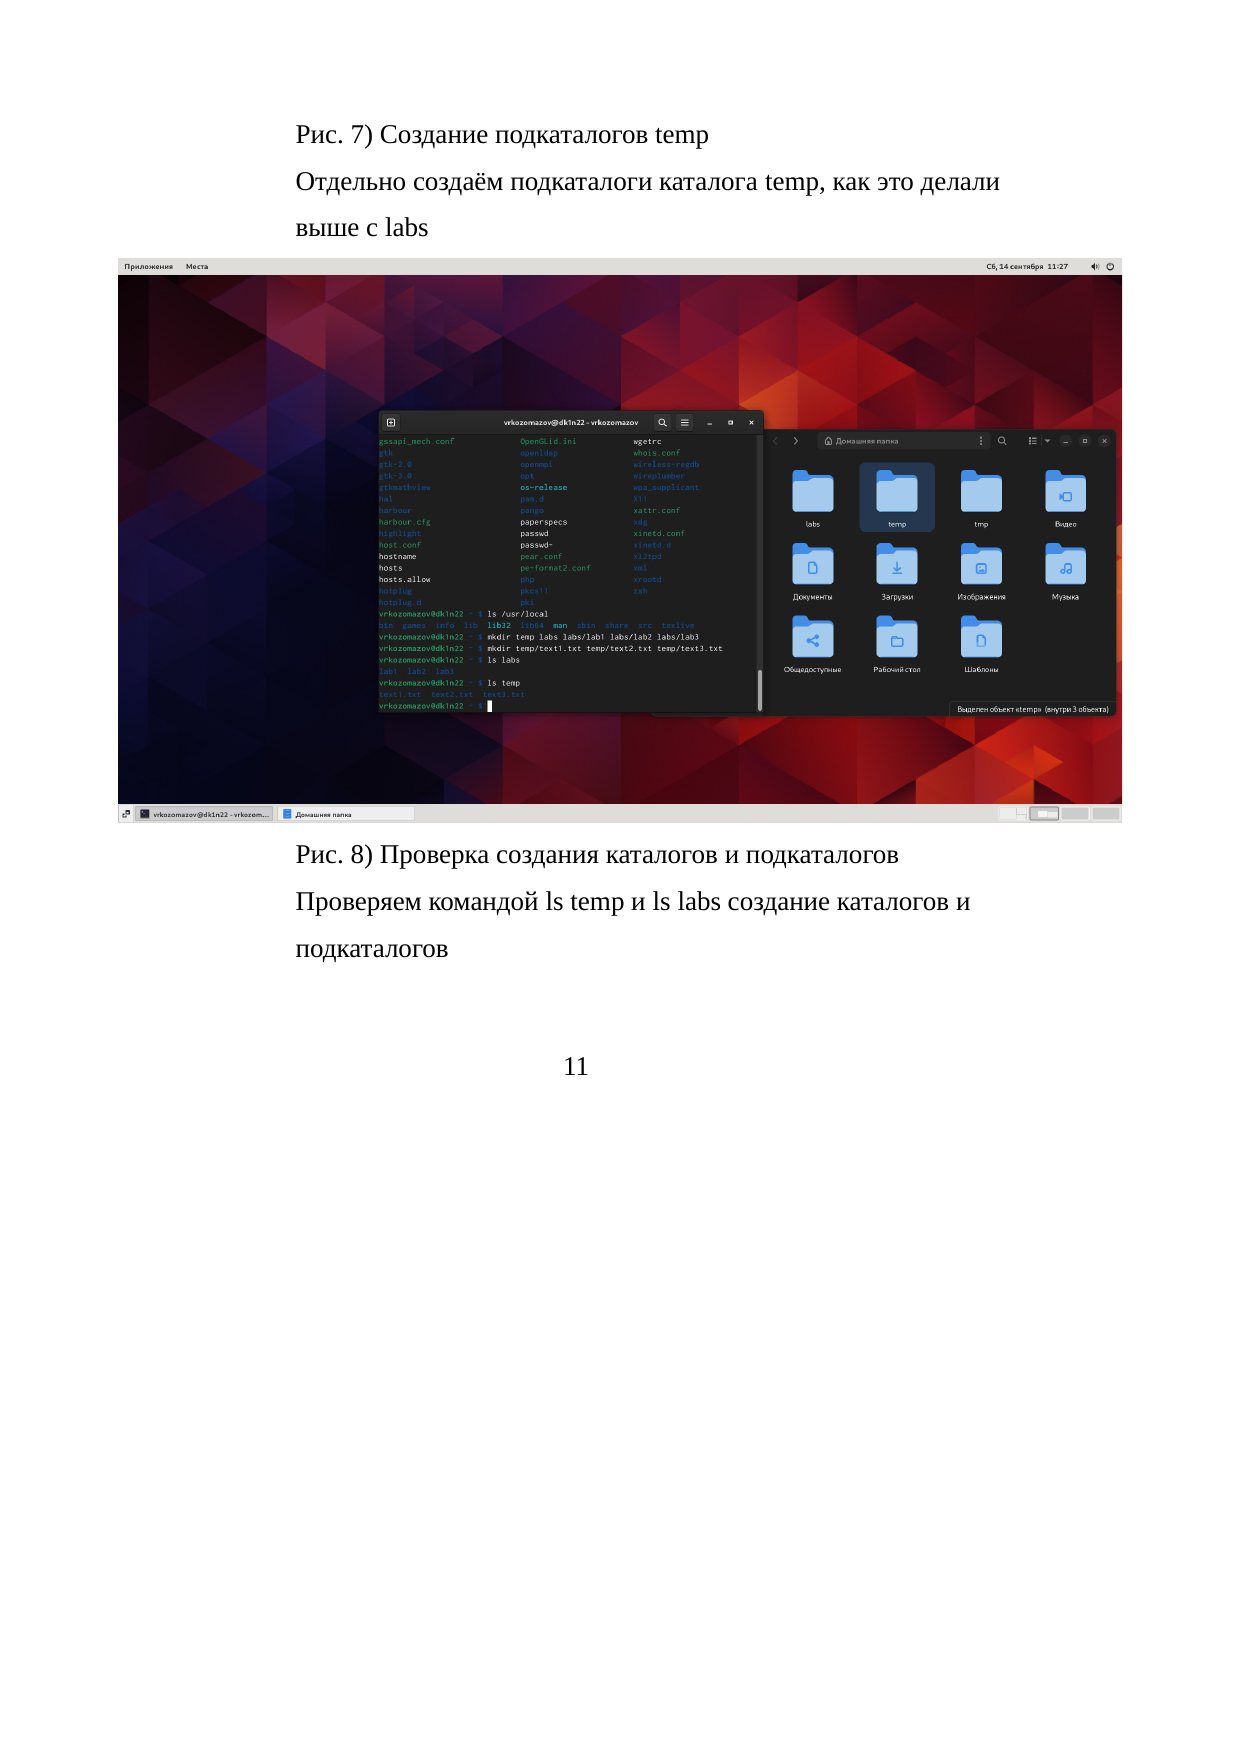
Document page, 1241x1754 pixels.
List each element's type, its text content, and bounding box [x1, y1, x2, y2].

text 11 [118, 1050, 1033, 1082]
text Рис. 8) Проверка создания каталогов и подкаталогов [295, 823, 1033, 869]
text Проверяем командой ls temp и ls labs создание каталогов и подкаталогов [295, 885, 1033, 963]
text Отдельно создаём подкаталоги каталога temp, как это делали выше с labs [295, 165, 1033, 243]
text Рис. 7) Создание подкаталогов temp [295, 118, 1033, 149]
